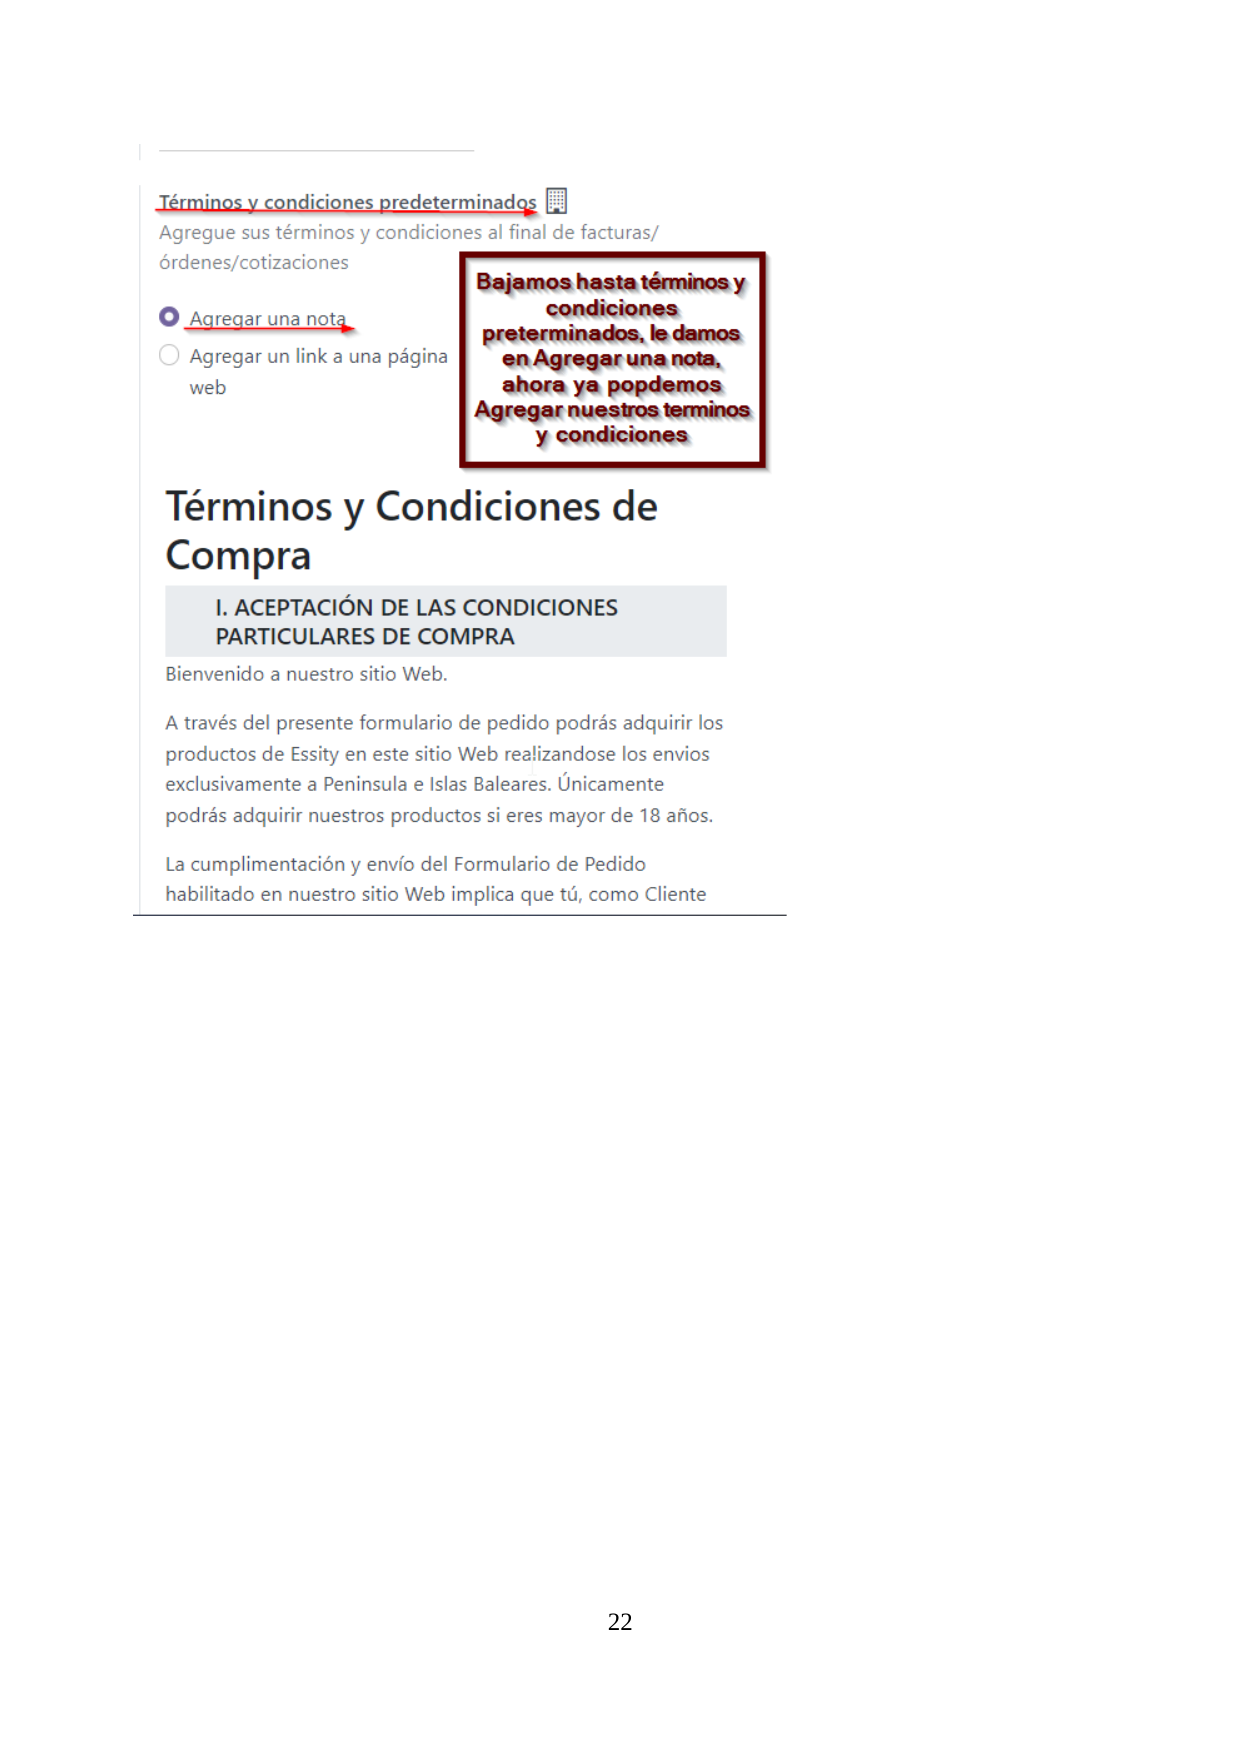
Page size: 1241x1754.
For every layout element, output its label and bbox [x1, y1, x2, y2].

picture [133, 144, 787, 916]
